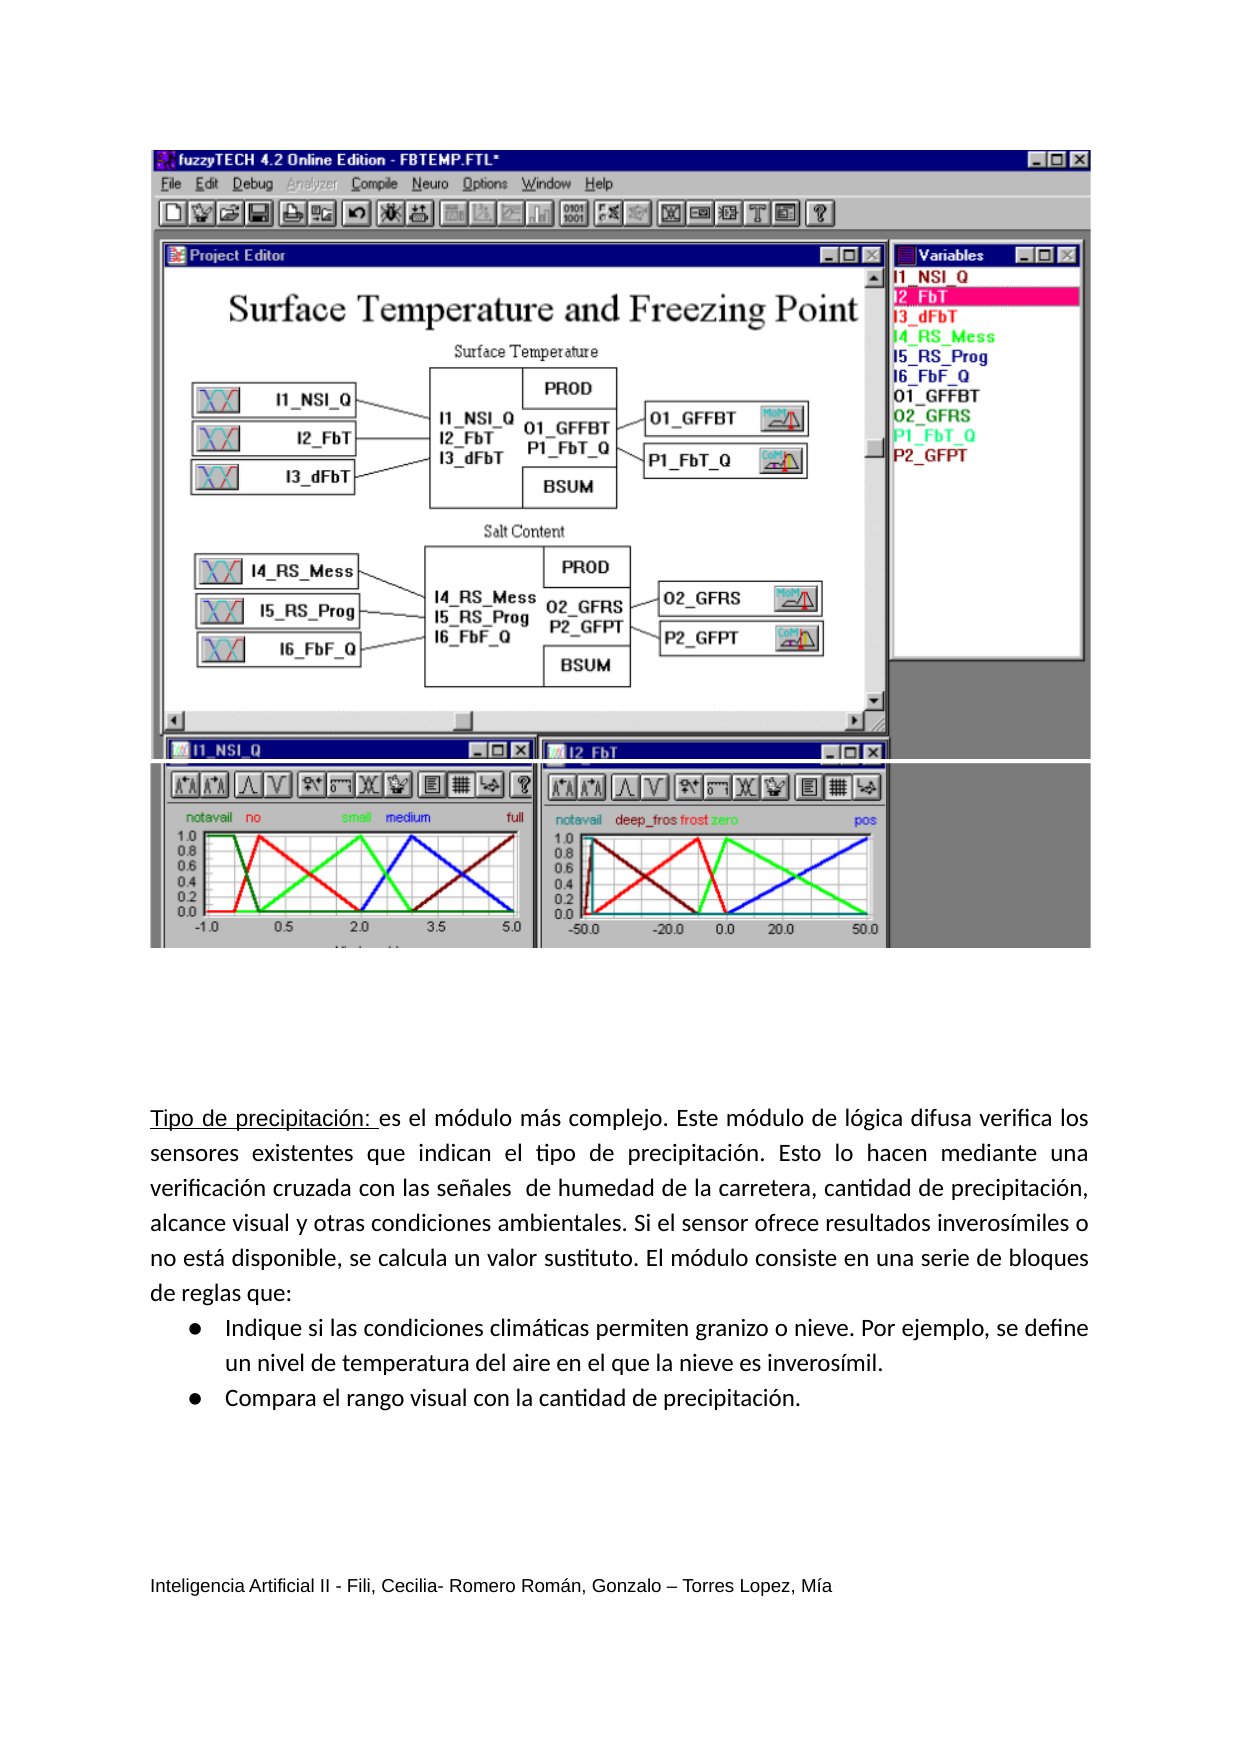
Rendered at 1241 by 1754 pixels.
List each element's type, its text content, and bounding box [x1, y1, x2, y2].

list Compara el rango visual con la cantidad de precipitación. [187, 1382, 1090, 1413]
picture [150, 762, 1091, 948]
list Indique si las condiciones climáticas permiten granizo o nieve. Por ejemplo, se define un nivel de temperatura del aire en el que la nieve es inverosímil. [187, 1312, 1090, 1378]
text Tipo de precipitación: es el módulo más complejo. Este módulo de lógica difusa verifica los sensores existentes que indican el tipo de precipitación. Esto lo hacen mediante una verificación cruzada con las señales de humedad de la carretera, cantidad de precipitación, alcance visual y otras condiciones ambientales. Si el sensor ofrece resultados inverosímiles o no está disponible, se calcula un valor sustituto. El módulo consiste en una serie de bloques de reglas que: [150, 1102, 1090, 1308]
picture [150, 150, 1091, 759]
